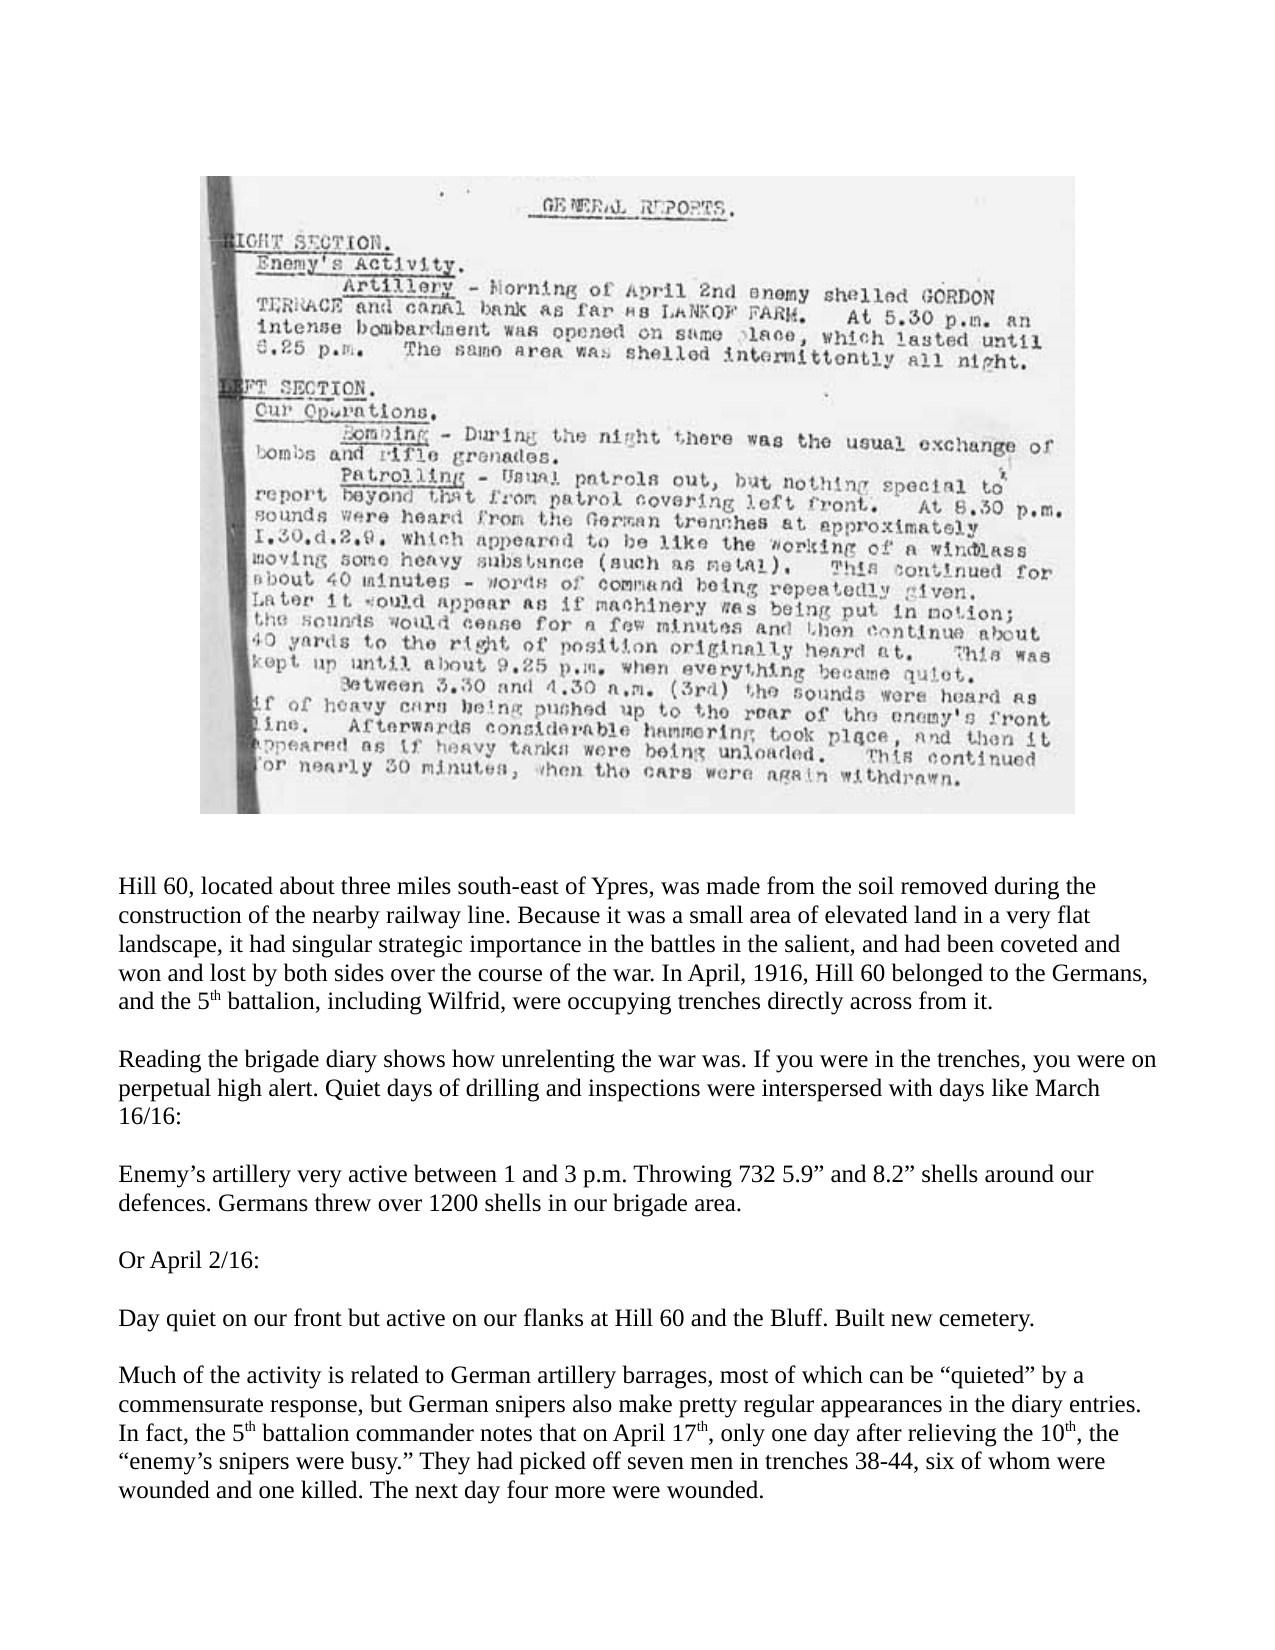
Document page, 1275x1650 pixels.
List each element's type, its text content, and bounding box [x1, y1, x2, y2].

text Much of the activity is related to German artillery barrages, most of which can be “quieted” by a commensurate response, but German snipers also make pretty regular appearances in the diary entries. In fact, the 5th battalion commander notes that on April 17th, only one day after relieving the 10th, the “enemy’s snipers were busy.” They had picked off seven men in trenches 38-44, six of whom were wounded and one killed. The next day four more were wounded. [118, 1360, 1157, 1504]
text Day quiet on our front but active on our flanks at Hill 60 and the Bluff. Built new cemetery. [118, 1303, 1157, 1331]
text Hill 60, located about three miles south-east of Ypres, was made from the soil removed during the construction of the nearby railway line. Because it was a small area of elevated land in a very flat landscape, it had singular strategic importance in the battles in the salient, and had been coveted and won and lost by both sides over the course of the war. In April, 1916, Hill 60 belonged to the Germans, and the 5th battalion, including Wilfrid, were occupying trenches directly across from it. [118, 871, 1157, 1015]
picture [200, 176, 1075, 814]
text Or April 2/16: [118, 1245, 1157, 1274]
text Reading the brigade diary shows how unrelenting the war was. If you were in the trenches, you were on perpetual high alert. Quiet days of drilling and inspections were interspersed with days like March 16/16: [118, 1044, 1157, 1130]
text Enemy’s artillery very active between 1 and 3 p.m. Throwing 732 5.9” and 8.2” shells around our defences. Germans threw over 1200 shells in our brigade area. [118, 1159, 1157, 1216]
